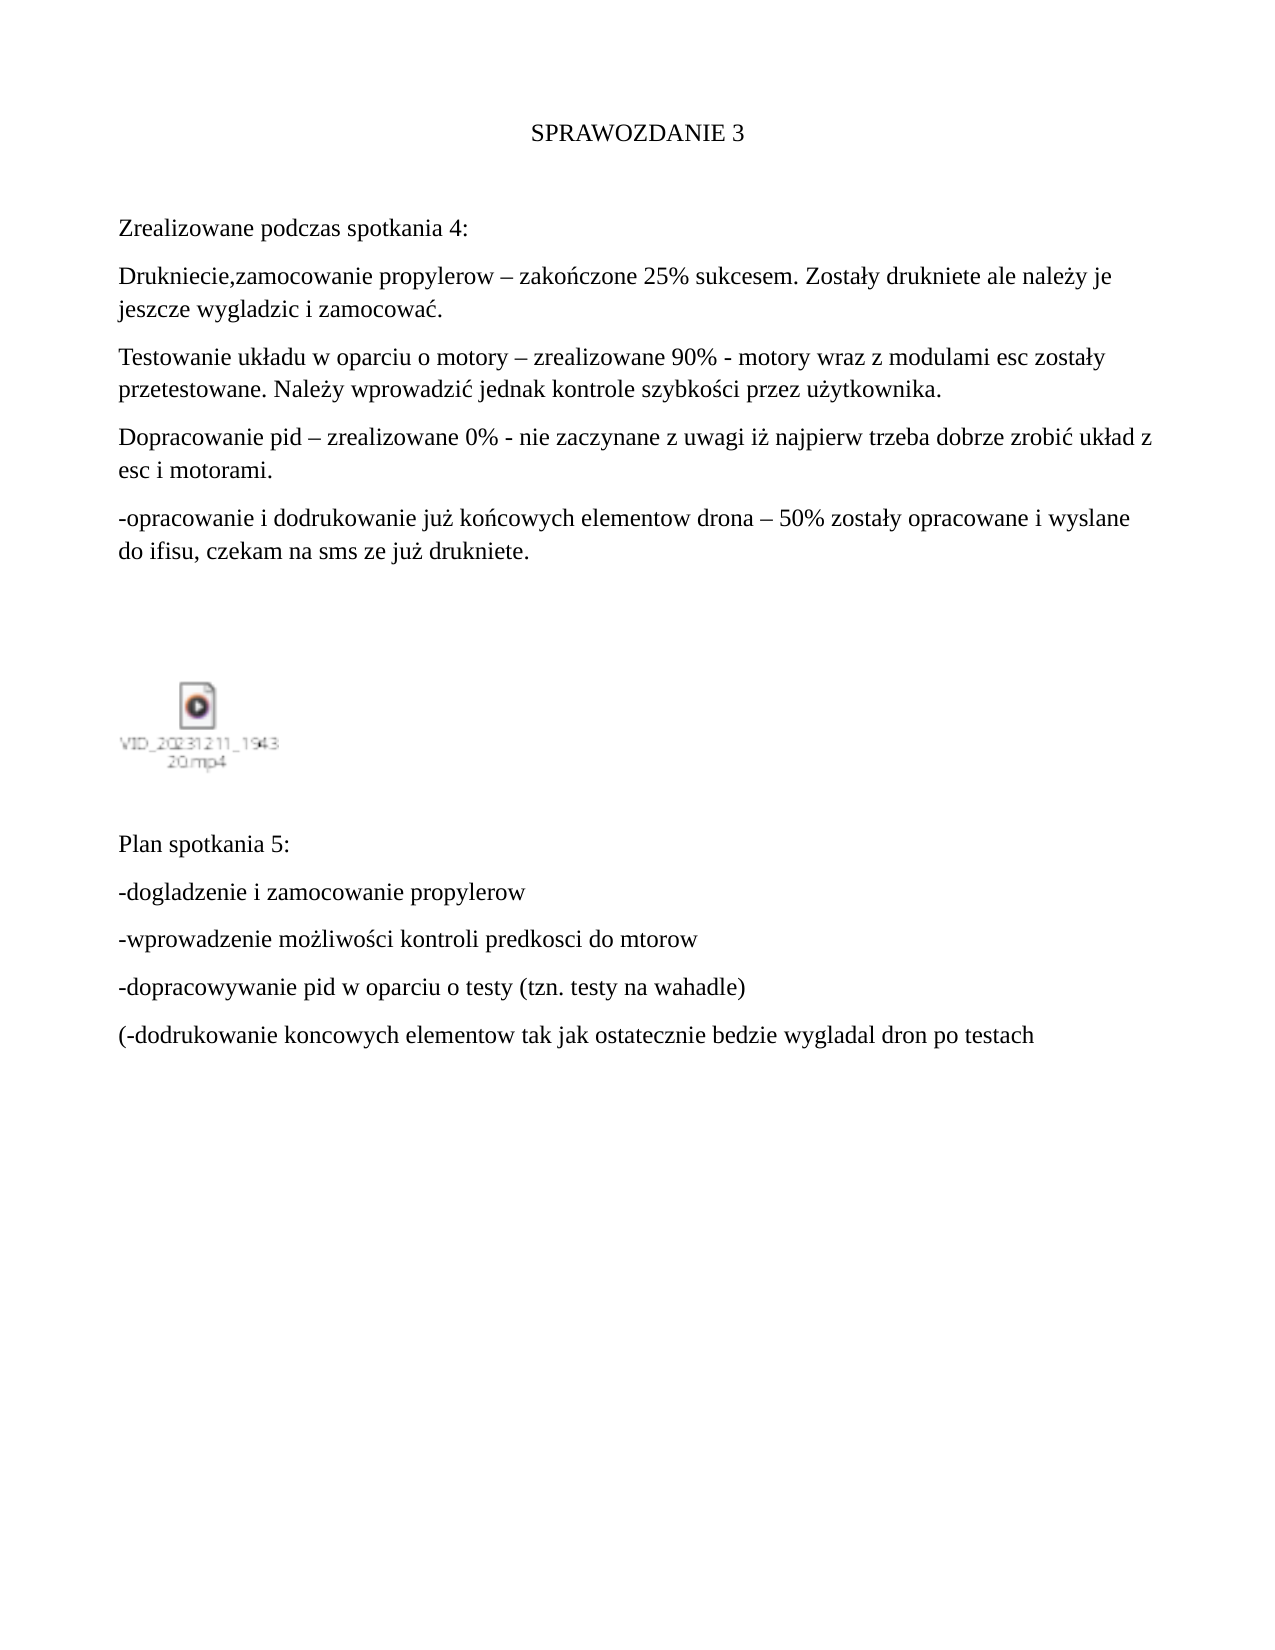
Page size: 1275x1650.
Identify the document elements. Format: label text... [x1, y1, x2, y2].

text -opracowanie i dodrukowanie już końcowych elementow drona – 50% zostały opracowane i wyslane do ifisu, czekam na sms ze już drukniete. [118, 503, 1157, 564]
text Dopracowanie pid – zrealizowane 0% - nie zaczynane z uwagi iż najpierw trzeba dobrze zrobić układ z esc i motorami. [118, 422, 1157, 484]
text Drukniecie,zamocowanie propylerow – zakończone 25% sukcesem. Zostały drukniete ale należy je jeszcze wygladzic i zamocować. [118, 261, 1157, 323]
text SPRAWOZDANIE 3 [118, 118, 1157, 147]
text (-dodrukowanie koncowych elementow tak jak ostatecznie bedzie wygladal dron po testach [118, 1020, 1157, 1048]
text -dopracowywanie pid w oparciu o testy (tzn. testy na wahadle) [118, 972, 1157, 1001]
text Plan spotkania 5: [118, 829, 1157, 858]
text -dogladzenie i zamocowanie propylerow [118, 877, 1157, 906]
text -wprowadzenie możliwości kontroli predkosci do mtorow [118, 924, 1157, 953]
text Zrealizowane podczas spotkania 4: [118, 213, 1157, 242]
text Testowanie układu w oparciu o motory – zrealizowane 90% - motory wraz z modulami esc zostały przetestowane. Należy wprowadzić jednak kontrole szybkości przez użytkownika. [118, 342, 1157, 403]
